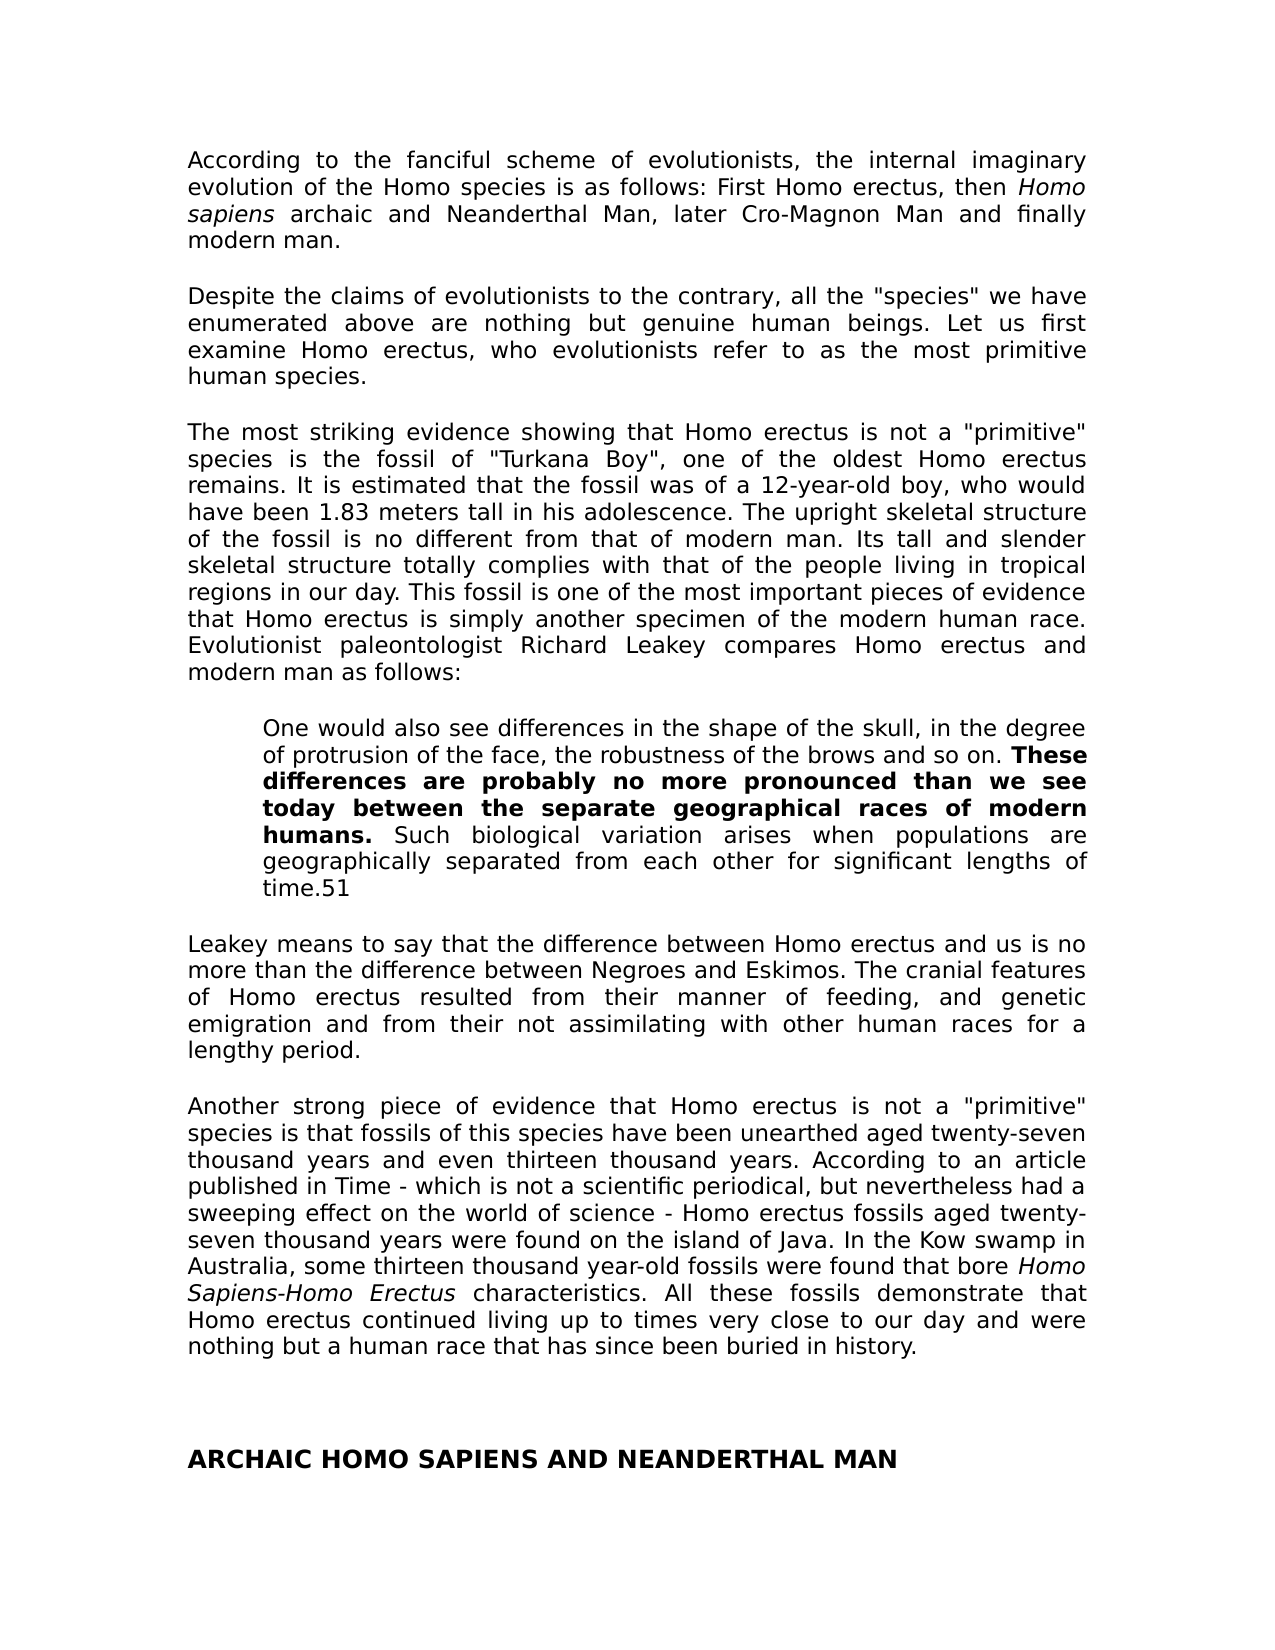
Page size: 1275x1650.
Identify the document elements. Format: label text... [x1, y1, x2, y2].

text The most striking evidence showing that Homo erectus is not a "primitive" species is the fossil of "Turkana Boy", one of the oldest Homo erectus remains. It is estimated that the fossil was of a 12-year-old boy, who would have been 1.83 meters tall in his adolescence. The upright skeletal structure of the fossil is no different from that of modern man. Its tall and slender skeletal structure totally complies with that of the people living in tropical regions in our day. This fossil is one of the most important pieces of evidence that Homo erectus is simply another specimen of the modern human race. Evolutionist paleontologist Richard Leakey compares Homo erectus and modern man as follows: [187, 419, 1088, 686]
text Archaic Homo Sapiens and Neanderthal Man [187, 1445, 1088, 1474]
text Leakey means to say that the difference between Homo erectus and us is no more than the difference between Negroes and Eskimos. The cranial features of Homo erectus resulted from their manner of feeding, and genetic emigration and from their not assimilating with other human races for a lengthy period. [187, 931, 1088, 1064]
text One would also see differences in the shape of the skull, in the degree of protrusion of the face, the robustness of the brows and so on. These differences are probably no more pronounced than we see today between the separate geographical races of modern humans. Such biological variation arises when populations are geographically separated from each other for significant lengths of time.51 [262, 715, 1088, 902]
text Despite the claims of evolutionists to the contrary, all the "species" we have enumerated above are nothing but genuine human beings. Let us first examine Homo erectus, who evolutionists refer to as the most primitive human species. [187, 283, 1088, 390]
text Another strong piece of evidence that Homo erectus is not a "primitive" species is that fossils of this species have been unearthed aged twenty-seven thousand years and even thirteen thousand years. According to an article published in Time - which is not a scientific periodical, but nevertheless had a sweeping effect on the world of science - Homo erectus fossils aged twenty-seven thousand years were found on the island of Java. In the Kow swamp in Australia, some thirteen thousand year-old fossils were found that bore Homo Sapiens-Homo Erectus characteristics. All these fossils demonstrate that Homo erectus continued living up to times very close to our day and were nothing but a human race that has since been buried in history. [187, 1093, 1088, 1360]
text According to the fanciful scheme of evolutionists, the internal imaginary evolution of the Homo species is as follows: First Homo erectus, then Homo sapiens archaic and Neanderthal Man, later Cro-Magnon Man and finally modern man. [187, 148, 1088, 254]
